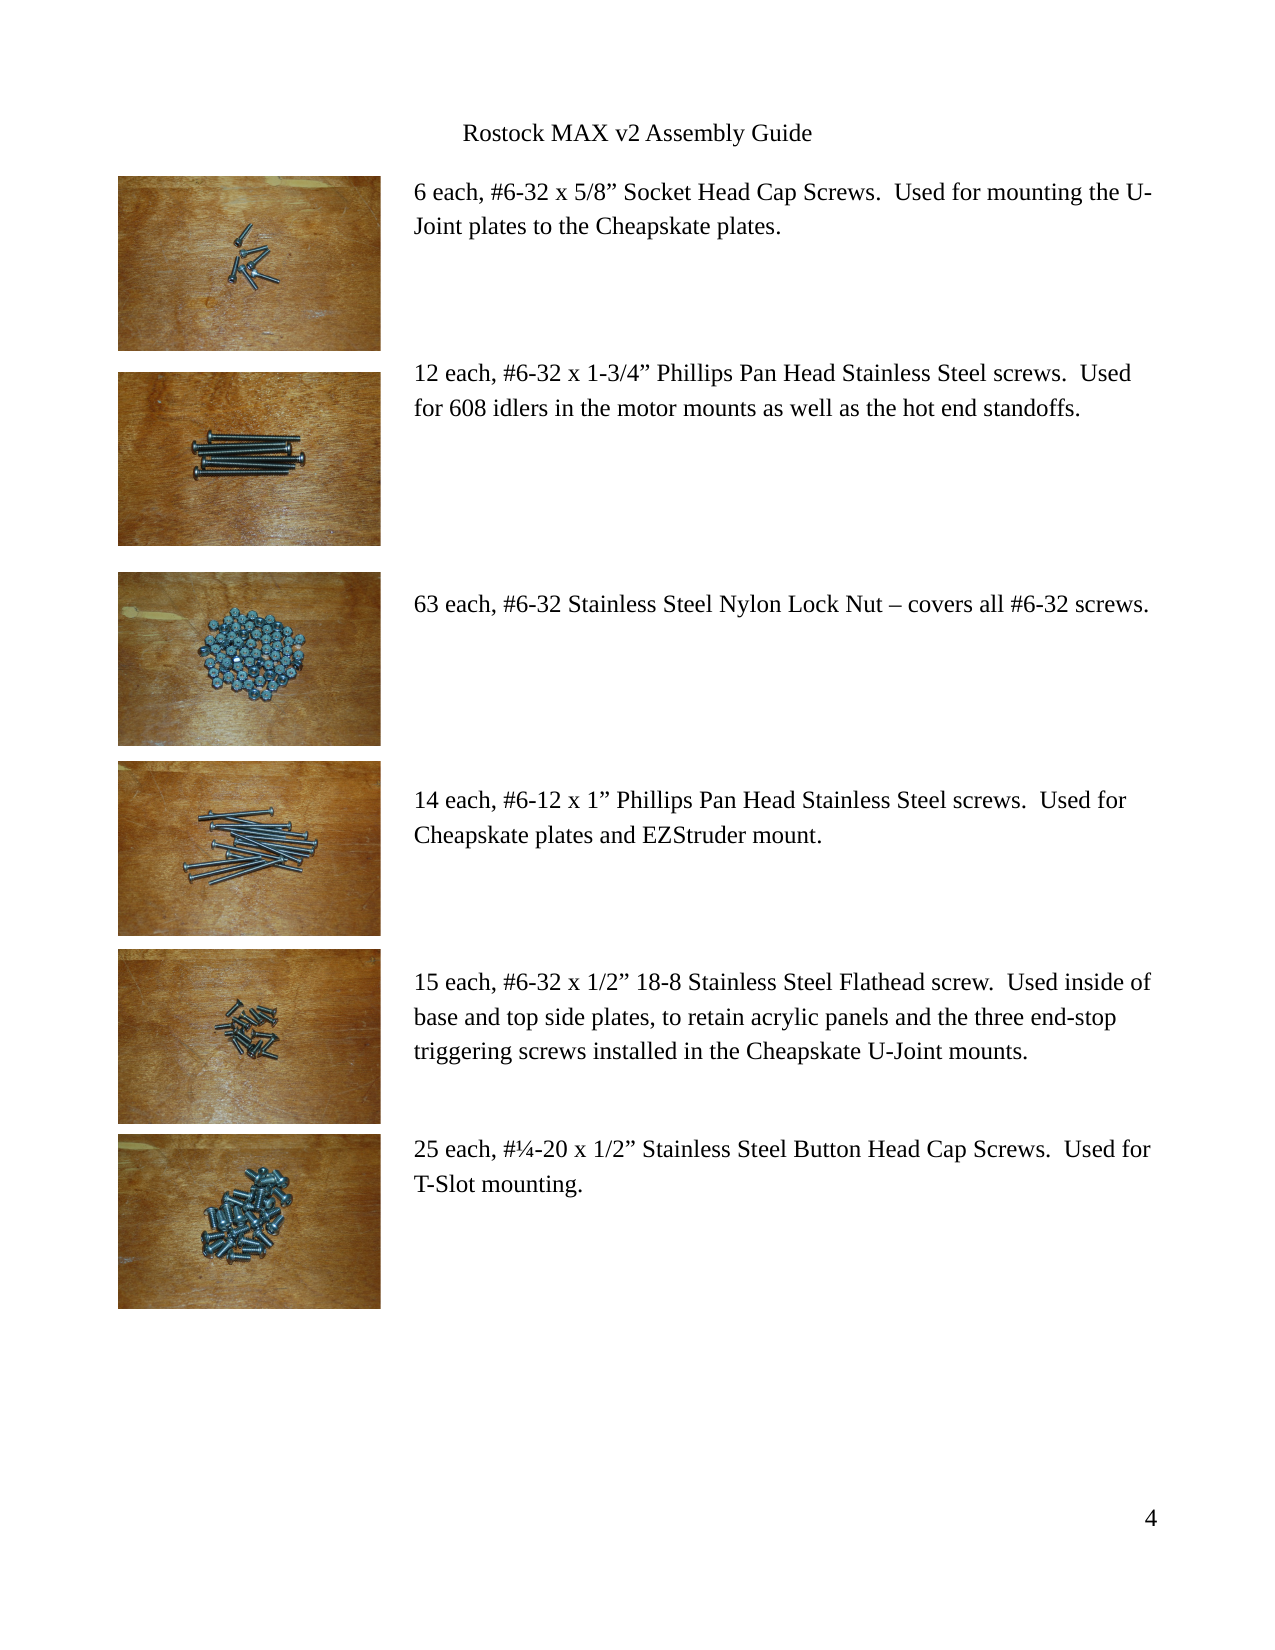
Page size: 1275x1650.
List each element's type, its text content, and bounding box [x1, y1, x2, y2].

picture [118, 572, 381, 746]
text 14 each, #6-12 x 1” Phillips Pan Head Stainless Steel screws. Used for Cheapskate plates and EZStruder mount. [381, 786, 1157, 849]
picture [118, 372, 381, 546]
text 15 each, #6-32 x 1/2” 18-8 Stainless Steel Flathead screw. Used inside of base and top side plates, to retain acrylic panels and the three end-stop triggering screws installed in the Cheapskate U-Joint mounts. [381, 967, 1157, 1065]
picture [118, 949, 381, 1124]
text 6 each, #6-32 x 5/8” Socket Head Cap Screws. Used for mounting the U- Joint plates to the Cheapskate plates. [381, 177, 1157, 240]
picture [118, 761, 381, 936]
text 63 each, #6-32 Stainless Steel Nylon Lock Nut – covers all #6-32 screws. [381, 589, 1157, 618]
picture [118, 1134, 381, 1309]
text 12 each, #6-32 x 1-3/4” Phillips Pan Head Stainless Steel screws. Used for 608 idlers in the motor mounts as well as the hot end standoffs. [118, 358, 1157, 422]
picture [118, 176, 381, 351]
text 25 each, #¼-20 x 1/2” Stainless Steel Button Head Cap Screws. Used for T-Slot mounting. [381, 1134, 1157, 1197]
